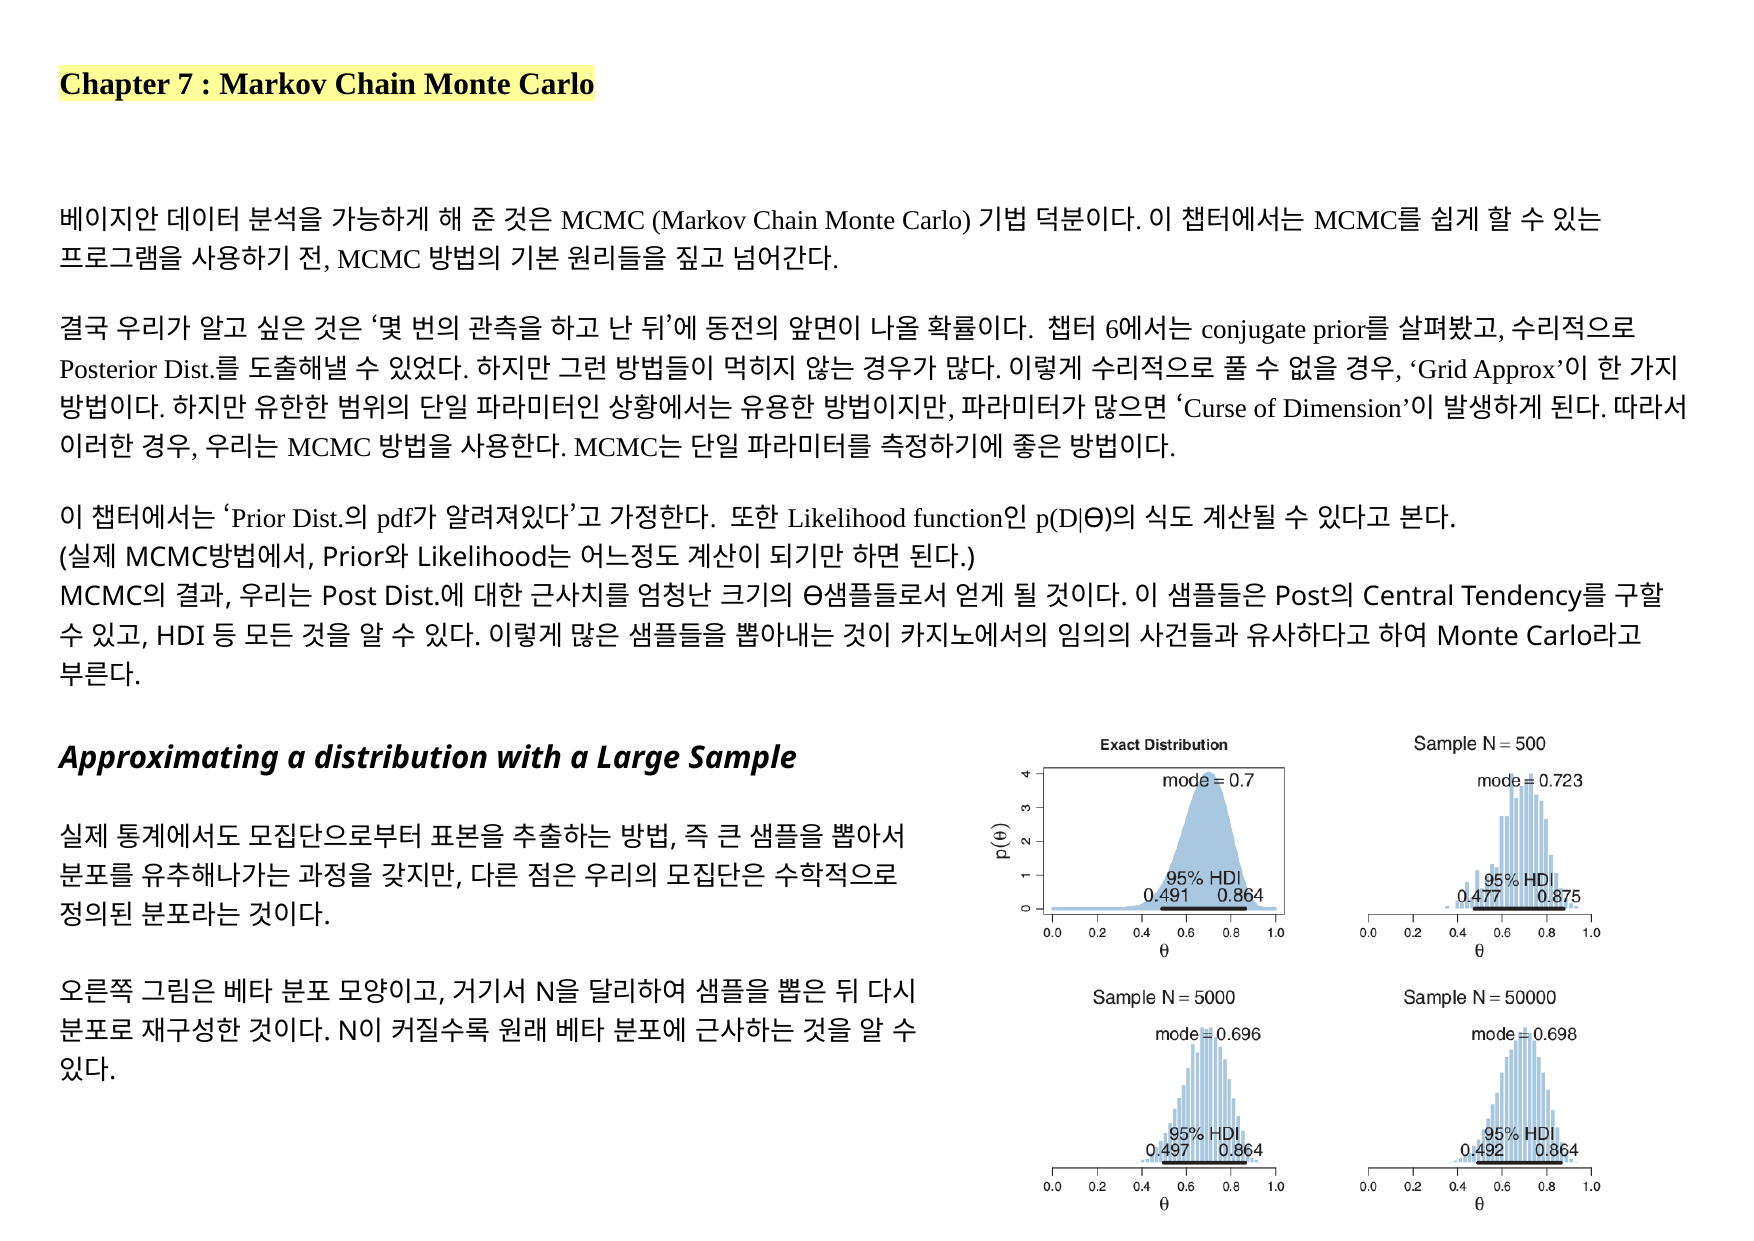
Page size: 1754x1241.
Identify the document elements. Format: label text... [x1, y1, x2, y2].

text Chapter 7 : Markov Chain Monte Carlo [59, 65, 1695, 101]
text MCMC의 결과, 우리는 Post Dist.에 대한 근사치를 엄청난 크기의 Ө샘플들로서 얻게 될 것이다. 이 샘플들은 Post의 Central Tendency를 구할 수 있고, HDI 등 모든 것을 알 수 있다. 이렇게 많은 샘플들을 뽑아내는 것이 카지노에서의 임의의 사건들과 유사하다고 하여 Monte Carlo라고 부른다. [59, 574, 1695, 692]
text [1666, 969, 1695, 1088]
text Approximating a distribution with a Large Sample [59, 735, 960, 778]
text [1666, 735, 1695, 778]
text 베이지안 데이터 분석을 가능하게 해 준 것은 MCMC (Markov Chain Monte Carlo) 기법 덕분이다. 이 챕터에서는 MCMC를 쉽게 할 수 있는 프로그램을 사용하기 전, MCMC 방법의 기본 원리들을 짚고 넘어간다. [59, 198, 1695, 276]
picture [960, 706, 1666, 1222]
text 실제 통계에서도 모집단으로부터 표본을 추출하는 방법, 즉 큰 샘플을 뽑아서 분포를 유추해나가는 과정을 갖지만, 다른 점은 우리의 모집단은 수학적으로 정의된 분포라는 것이다. [59, 814, 960, 933]
text 이 챕터에서는 ‘Prior Dist.의 pdf가 알려져있다’고 가정한다. 또한 Likelihood function인 p(D|Ө)의 식도 계산될 수 있다고 본다. [59, 496, 1695, 535]
text 결국 우리가 알고 싶은 것은 ‘몇 번의 관측을 하고 난 뒤’에 동전의 앞면이 나올 확률이다. 챕터 6에서는 conjugate prior를 살펴봤고, 수리적으로 Posterior Dist.를 도출해낼 수 있었다. 하지만 그런 방법들이 먹히지 않는 경우가 많다. 이렇게 수리적으로 풀 수 없을 경우, ‘Grid Approx’이 한 가지 방법이다. 하지만 유한한 범위의 단일 파라미터인 상황에서는 유용한 방법이지만, 파라미터가 많으면 ‘Curse of Dimension’이 발생하게 된다. 따라서 이러한 경우, 우리는 MCMC 방법을 사용한다. MCMC는 단일 파라미터를 측정하기에 좋은 방법이다. [59, 307, 1695, 464]
text 오른쪽 그림은 베타 분포 모양이고, 거기서 N을 달리하여 샘플을 뽑은 뒤 다시 분포로 재구성한 것이다. N이 커질수록 원래 베타 분포에 근사하는 것을 알 수 있다. [59, 969, 960, 1088]
text (실제 MCMC방법에서, Prior와 Likelihood는 어느정도 계산이 되기만 하면 된다.) [59, 535, 1695, 574]
text [1666, 814, 1695, 933]
